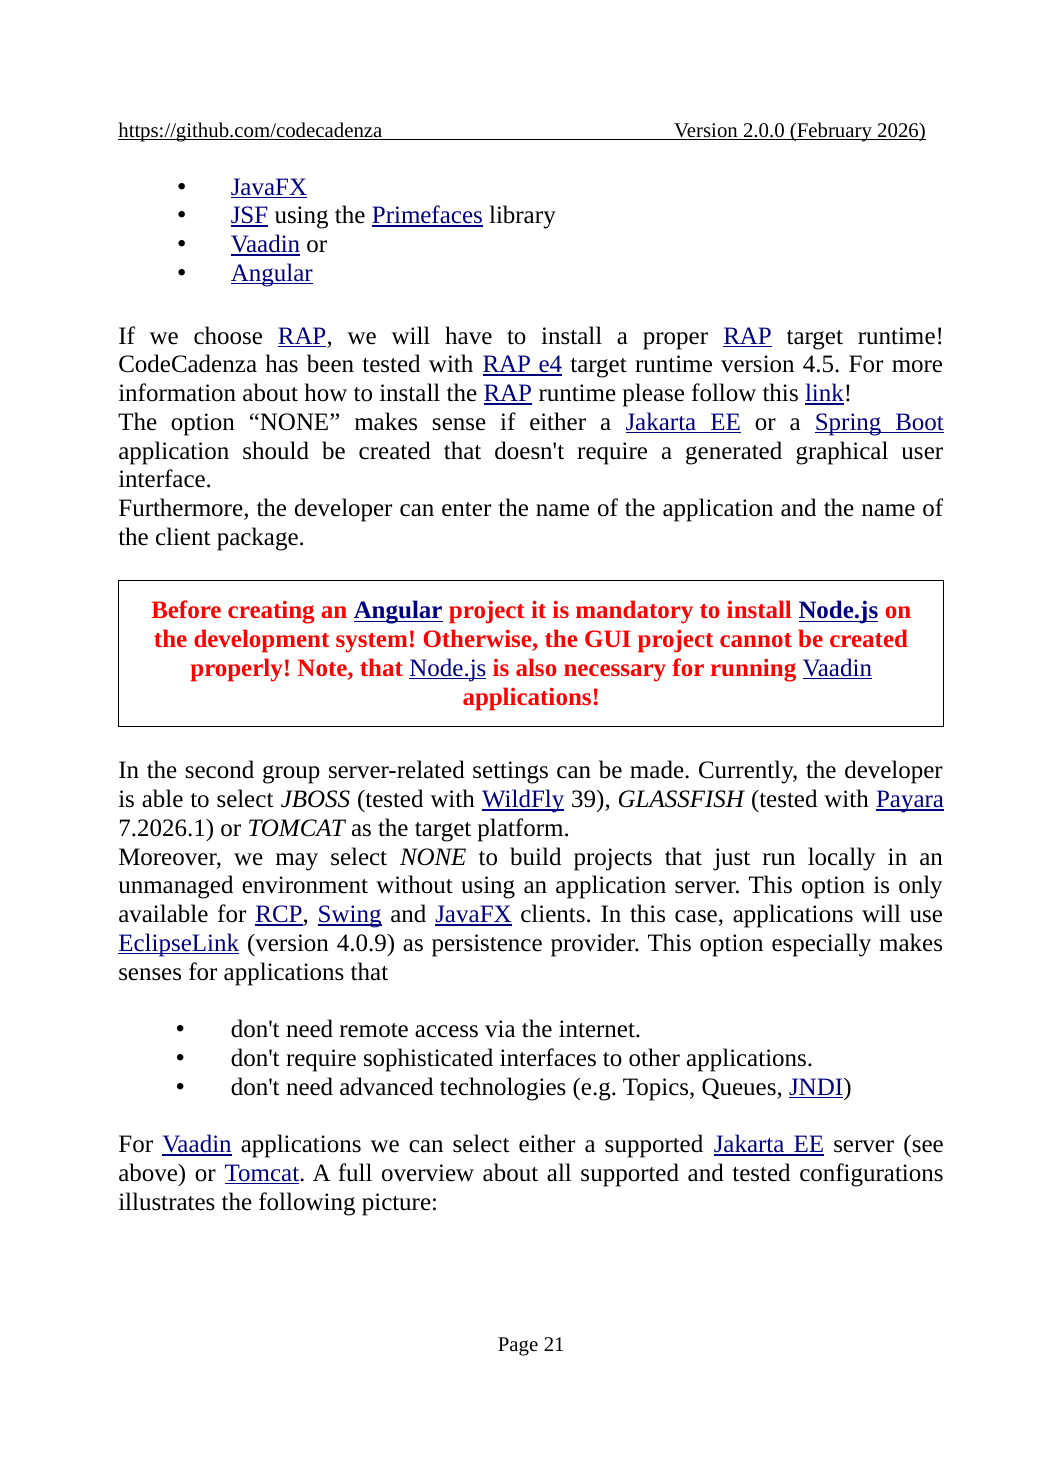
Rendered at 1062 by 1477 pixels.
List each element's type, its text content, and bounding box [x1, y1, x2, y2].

list Vaadin or [177, 229, 944, 258]
table_header Before creating an Angular project it is mandatory to install Node.js on the development system! Otherwise, the GUI project cannot be created properly! Note, that Node.js is also necessary for running Vaadin applications! [119, 581, 943, 726]
list don't require sophisticated interfaces to other applications. [176, 1043, 944, 1072]
text Furthermore, the developer can enter the name of the application and the name of the client package. [118, 493, 944, 551]
text In the second group server-related settings can be made. Currently, the developer is able to select JBOSS (tested with WildFly 39), GLASSFISH (tested with Payara 7.2026.1) or TOMCAT as the target platform. [118, 755, 944, 842]
list Angular [177, 258, 944, 287]
text The option “NONE” makes sense if either a Jakarta EE or a Spring Boot application should be created that doesn't require a generated graphical user interface. [118, 407, 944, 493]
list don't need remote access via the internet. [176, 1014, 944, 1043]
text If we choose RAP, we will have to install a proper RAP target runtime! CodeCadenza has been tested with RAP e4 target runtime version 4.5. For more information about how to install the RAP runtime please follow this link! [118, 321, 944, 407]
list JavaFX [177, 172, 944, 200]
text For Vaadin applications we can select either a supported Jakarta EE server (see above) or Tomcat. A full overview about all supported and tested configurations illustrates the following picture: [118, 1129, 944, 1215]
list don't need advanced technologies (e.g. Topics, Queues, JNDI) [176, 1072, 944, 1100]
list JSF using the Primefaces library [177, 200, 944, 229]
text Moreover, we may select NONE to build projects that just run locally in an unmanaged environment without using an application server. This option is only available for RCP, Swing and JavaFX clients. In this case, applications will use EclipseLink (version 4.0.9) as persistence provider. This option especially makes senses for applications that [118, 842, 944, 985]
